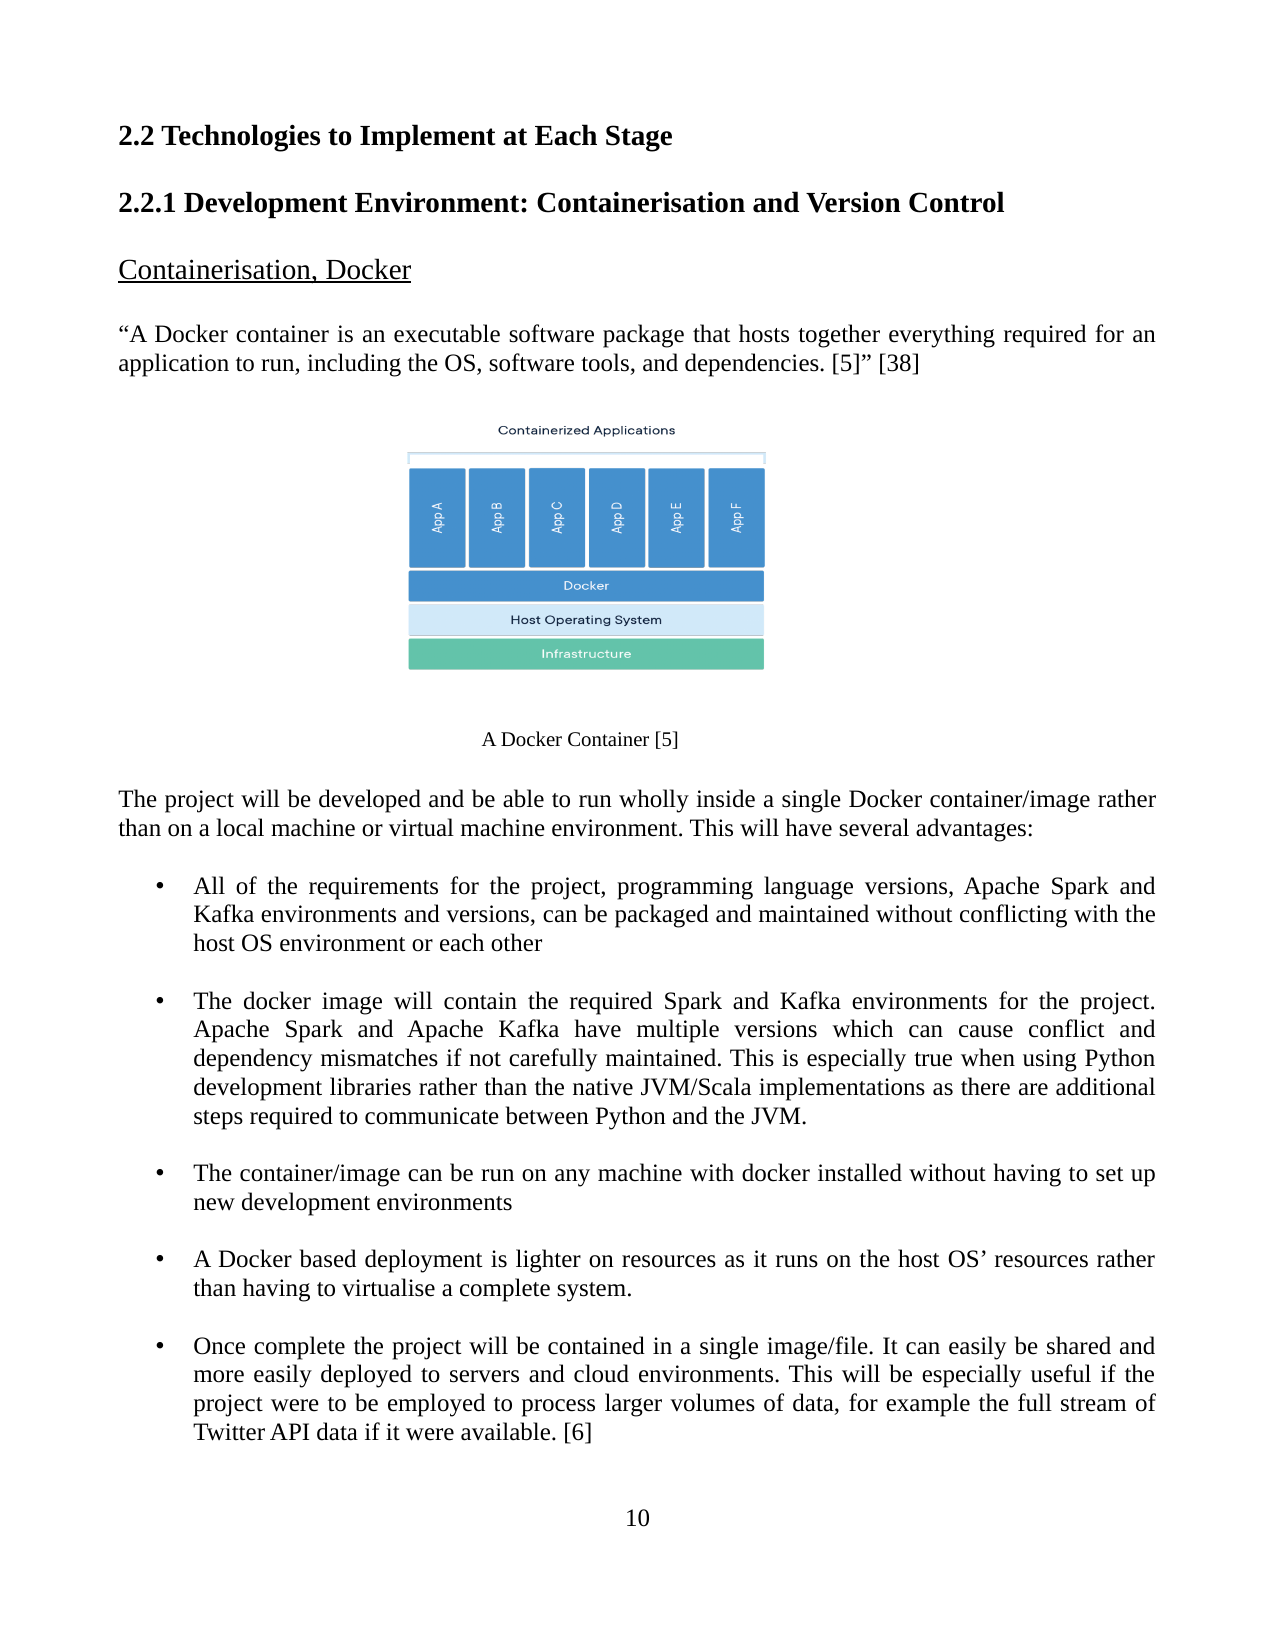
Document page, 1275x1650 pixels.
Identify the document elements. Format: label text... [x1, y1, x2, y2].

text 2.2.1 Development Environment: Containerisation and Version Control [118, 185, 1157, 219]
list Once complete the project will be contained in a single image/file. It can easily be shared and more easily deployed to servers and cloud environments. This will be especially useful if the project were to be employed to process larger volumes of data, for example the full stream of Twitter API data if it were available. [6] [156, 1331, 1157, 1446]
list A Docker based deployment is lighter on resources as it runs on the host OS’ resources rather than having to virtualise a complete system. [156, 1244, 1157, 1302]
list All of the requirements for the project, programming language versions, Apache Spark and Kafka environments and versions, can be packaged and maintained without conflicting with the host OS environment or each other [156, 871, 1157, 957]
list The docker image will contain the required Spark and Kafka environments for the project. Apache Spark and Apache Kafka have multiple versions which can cause conflict and dependency mismatches if not carefully maintained. This is especially true when using Python development libraries rather than the native JVM/Scala implementations as there are additional steps required to communicate between Python and the JVM. [156, 986, 1157, 1129]
text “A Docker container is an executable software package that hosts together everything required for an application to run, including the OS, software tools, and dependencies. [5]” [38] [118, 319, 1157, 377]
text 2.2 Technologies to Implement at Each Stage [118, 118, 1157, 152]
text The project will be developed and be able to run wholly inside a single Docker container/image rather than on a local machine or virtual machine environment. This will have several advantages: [118, 784, 1157, 842]
list The container/image can be run on any machine with docker installed without having to set up new development environments [156, 1158, 1157, 1216]
picture [361, 387, 812, 706]
text Containerisation, Docker [118, 252, 1157, 286]
text A Docker Container [5] [118, 727, 1157, 751]
